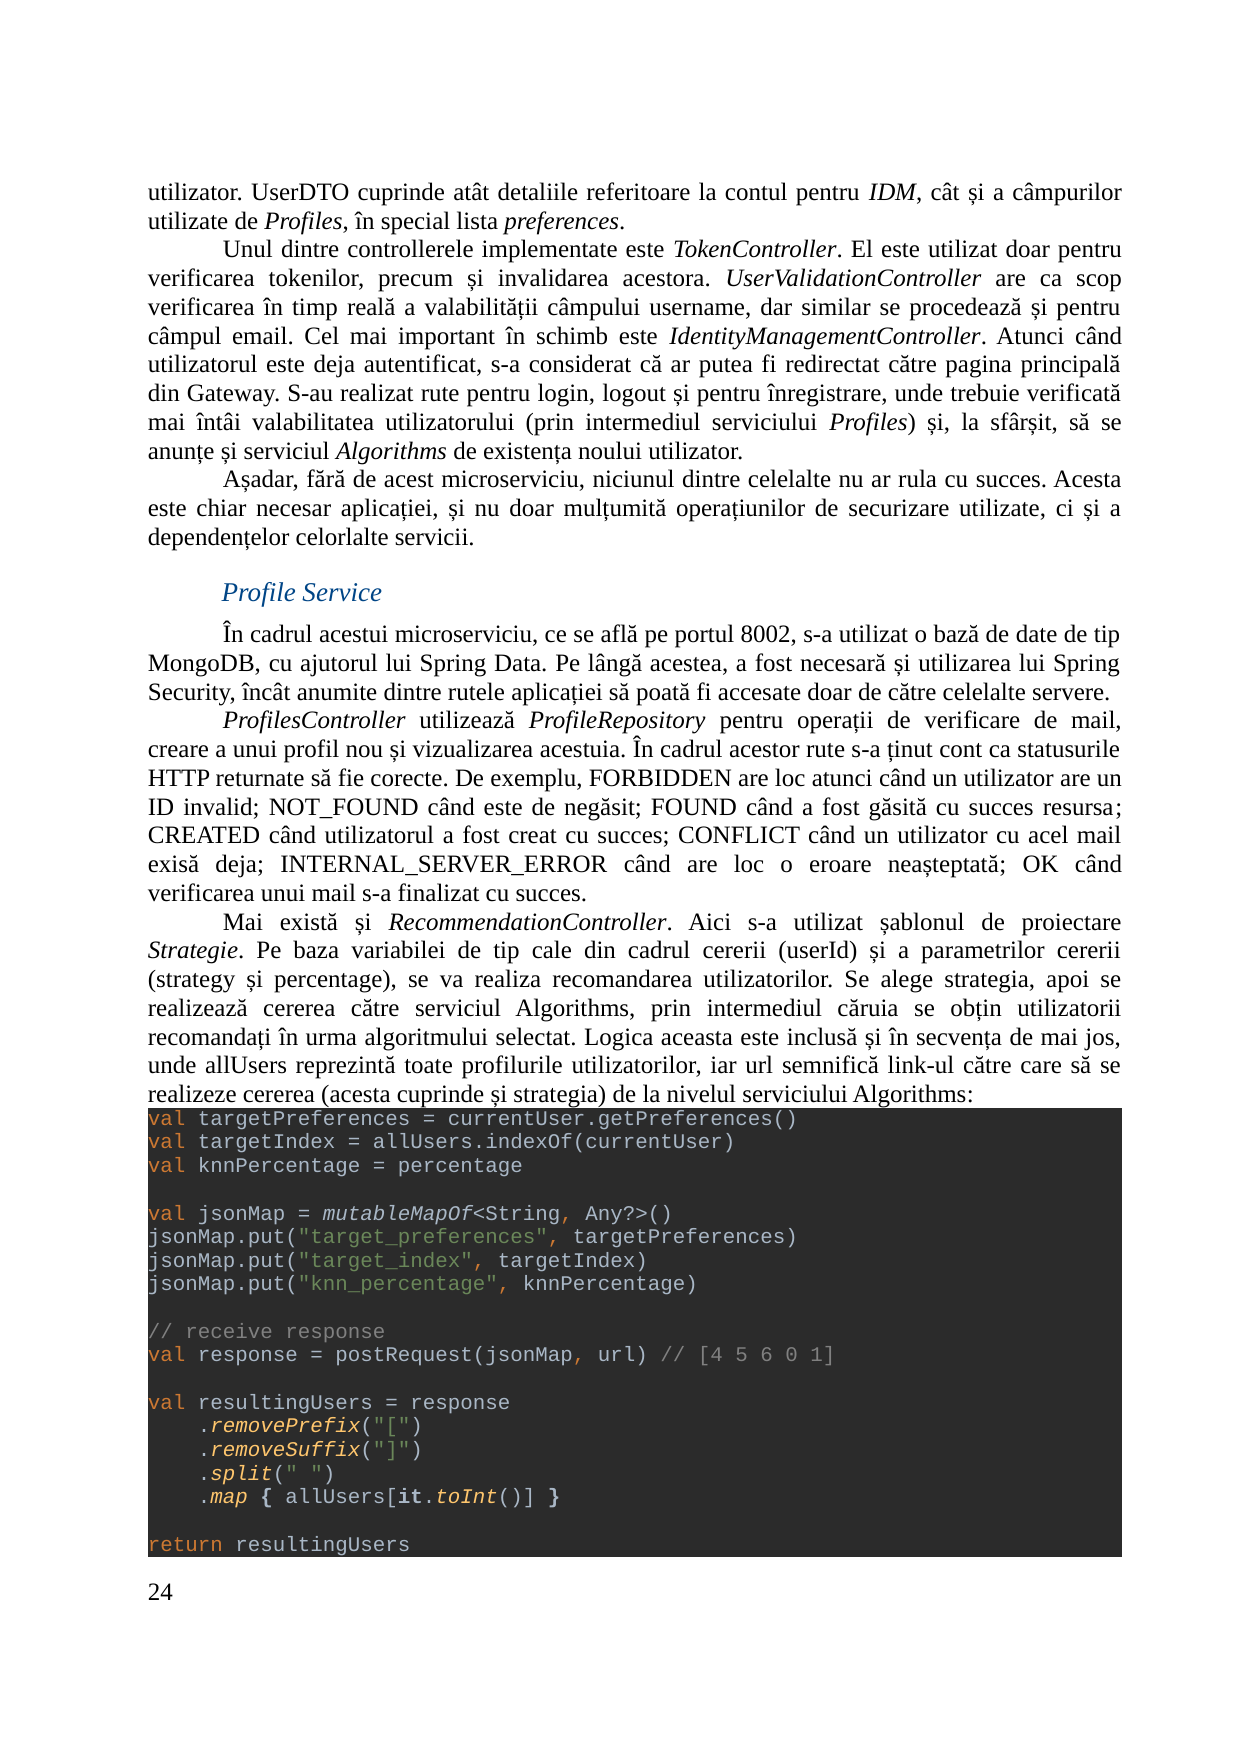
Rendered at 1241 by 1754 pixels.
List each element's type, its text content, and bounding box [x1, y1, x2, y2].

text În cadrul acestui microserviciu, ce se află pe portul 8002, s-a utilizat o bază de date de tip MongoDB, cu ajutorul lui Spring Data. Pe lângă acestea, a fost necesară și utilizarea lui Spring Security, încât anumite dintre rutele aplicației să poată fi accesate doar de către celelalte servere. [148, 619, 1122, 705]
text Unul dintre controllerele implementate este TokenController. El este utilizat doar pentru verificarea tokenilor, precum și invalidarea acestora. UserValidationController are ca scop verificarea în timp reală a valabilității câmpului username, dar similar se procedează și pentru câmpul email. Cel mai important în schimb este IdentityManagementController. Atunci când utilizatorul este deja autentificat, s-a considerat că ar putea fi redirectat către pagina principală din Gateway. S-au realizat rute pentru login, logout și pentru înregistrare, unde trebuie verificată mai întâi valabilitatea utilizatorului (prin intermediul serviciului Profiles) și, la sfârșit, să se anunțe și serviciul Algorithms de existența noului utilizator. [148, 234, 1122, 464]
text Mai există și RecommendationController. Aici s-a utilizat șablonul de proiectare Strategie. Pe baza variabilei de tip cale din cadrul cererii (userId) și a parametrilor cererii (strategy și percentage), se va realiza recomandarea utilizatorilor. Se alege strategia, apoi se realizează cererea către serviciul Algorithms, prin intermediul căruia se obțin utilizatorii recomandați în urma algoritmului selectat. Logica aceasta este inclusă și în secvența de mai jos, unde allUsers reprezintă toate profilurile utilizatorilor, iar url semnifică link-ul către care să se realizeze cererea (acesta cuprinde și strategia) de la nivelul serviciului Algorithms: [148, 907, 1122, 1108]
text utilizator. UserDTO cuprinde atât detaliile referitoare la contul pentru IDM, cât și a câmpurilor utilizate de Profiles, în special lista preferences. [148, 177, 1122, 234]
text val targetPreferences = currentUser.getPreferences() val targetIndex = allUsers.indexOf(currentUser) val knnPercentage = percentage val jsonMap = mutableMapOf<String, Any?>() jsonMap.put("target_preferences", targetPreferences) jsonMap.put("target_index", targetIndex) jsonMap.put("knn_percentage", knnPercentage) // receive response val response = postRequest(jsonMap, url) // [4 5 6 0 1] val resultingUsers = response .removePrefix("[") .removeSuffix("]") .split(" ") .map { allUsers[it.toInt()] } return resultingUsers [148, 1108, 1122, 1557]
text ProfilesController utilizează ProfileRepository pentru operații de verificare de mail, creare a unui profil nou și vizualizarea acestuia. În cadrul acestor rute s-a ținut cont ca statusurile HTTP returnate să fie corecte. De exemplu, FORBIDDEN are loc atunci când un utilizator are un ID invalid; NOT_FOUND când este de negăsit; FOUND când a fost găsită cu succes resursa; CREATED când utilizatorul a fost creat cu succes; CONFLICT când un utilizator cu acel mail exisă deja; INTERNAL_SERVER_ERROR când are loc o eroare neașteptată; OK când verificarea unui mail s-a finalizat cu succes. [148, 705, 1122, 907]
text Așadar, fără de acest microserviciu, niciunul dintre celelalte nu ar rula cu succes. Acesta este chiar necesar aplicației, și nu doar mulțumită operațiunilor de securizare utilizate, ci și a dependențelor celorlalte servicii. [148, 464, 1122, 551]
subtitle Profile Service [221, 576, 1122, 607]
